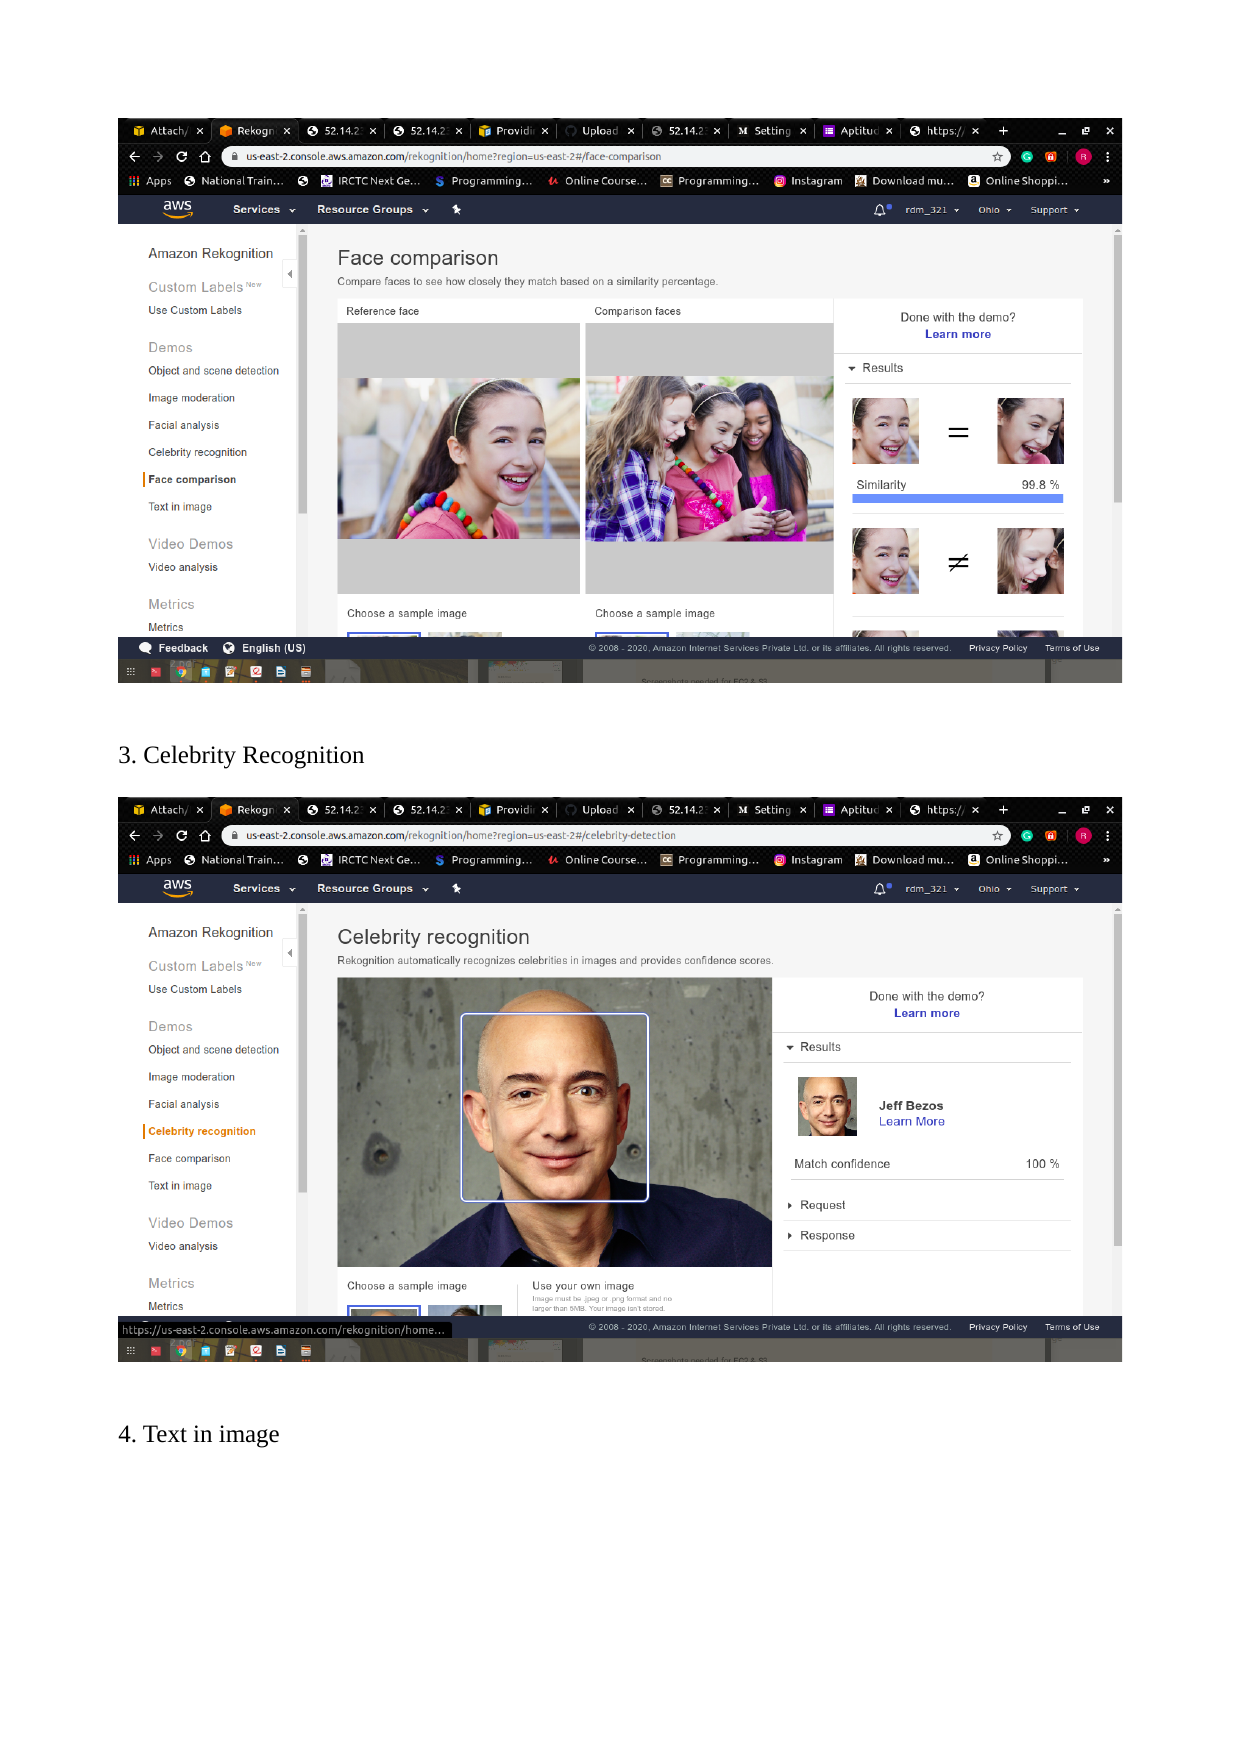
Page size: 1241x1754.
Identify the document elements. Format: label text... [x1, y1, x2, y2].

text 3. Celebrity Recognition [118, 740, 1122, 769]
text 4. Text in image [118, 1419, 1122, 1448]
picture [118, 118, 1123, 683]
picture [118, 797, 1123, 1362]
